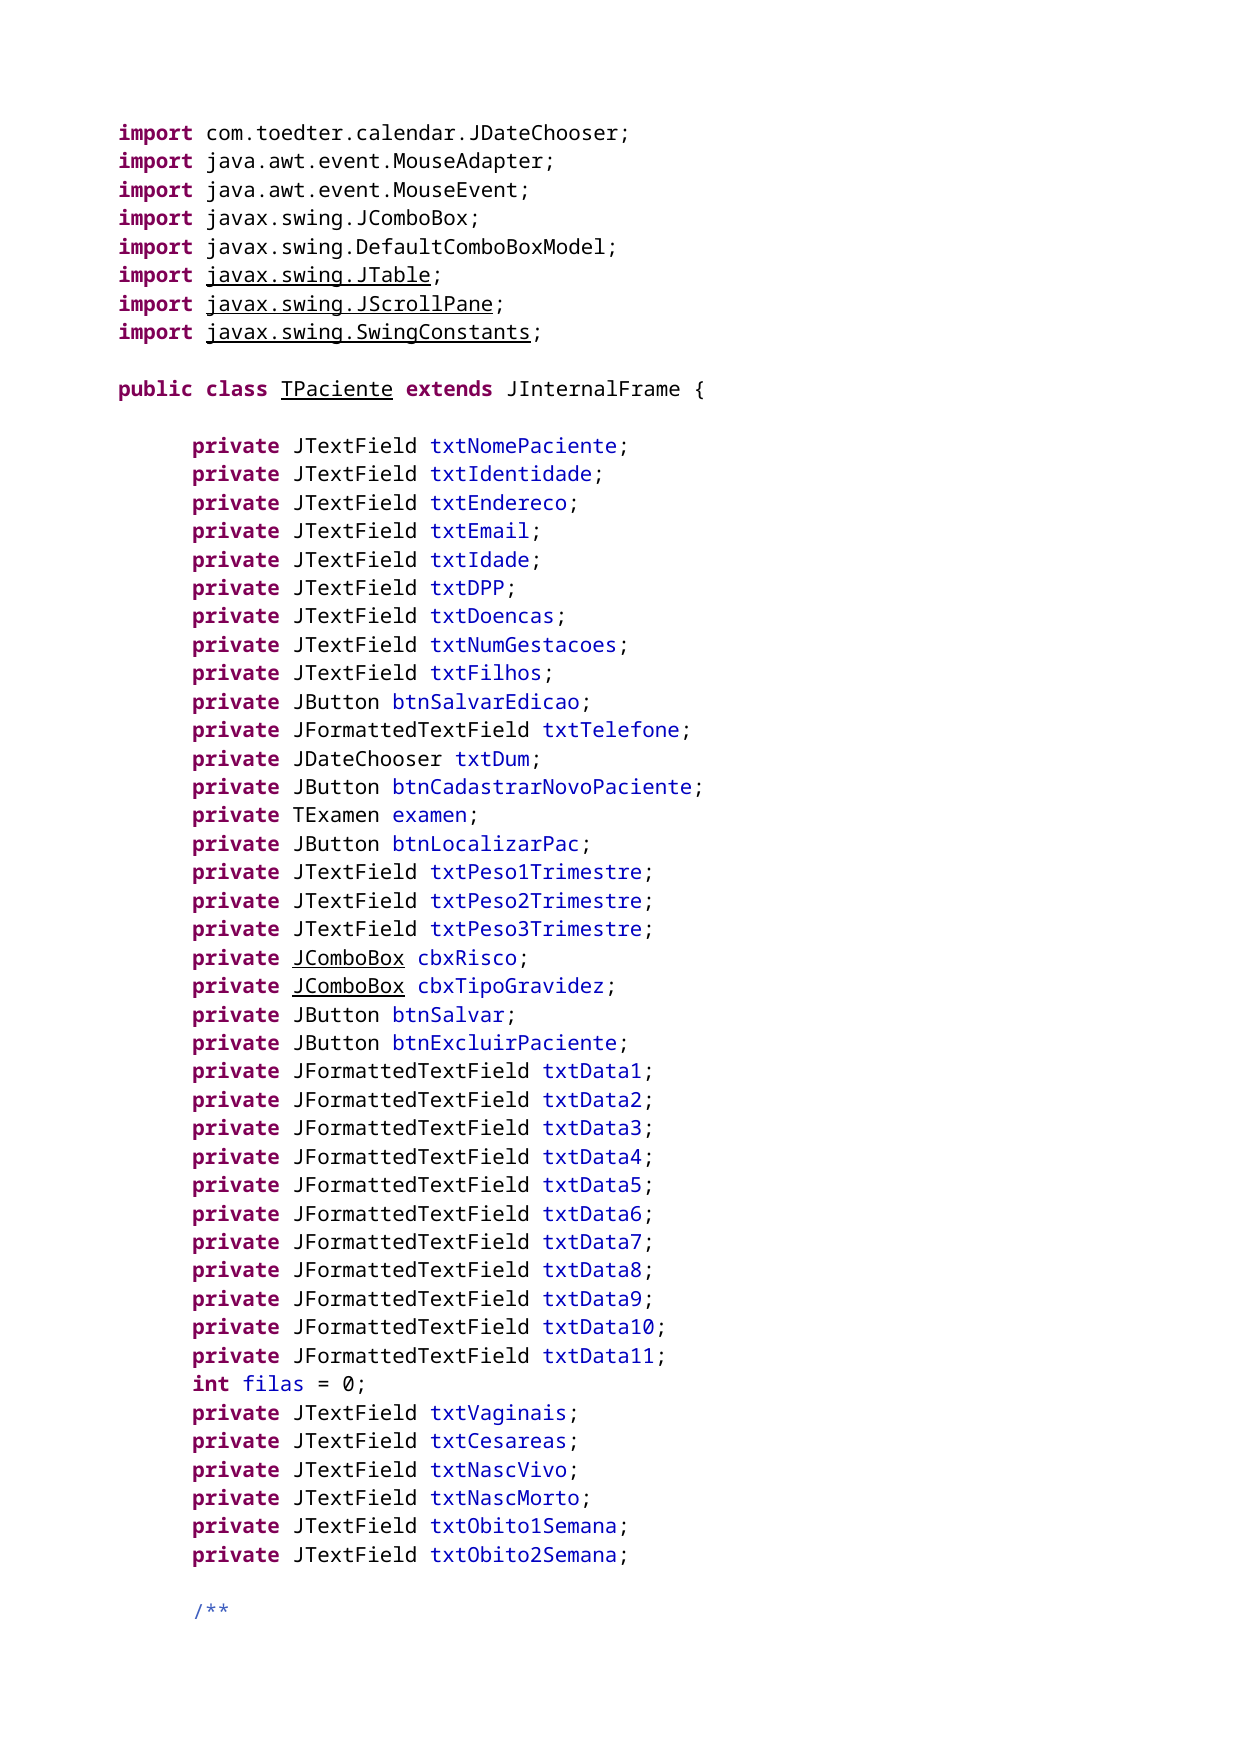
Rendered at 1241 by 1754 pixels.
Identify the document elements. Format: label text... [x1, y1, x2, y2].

text private JButton btnCadastrarNovoPaciente; [118, 772, 1122, 801]
text private JButton btnLocalizarPac; [118, 829, 1122, 857]
text private JFormattedTextField txtData11; [118, 1341, 1122, 1369]
text private JFormattedTextField txtData1; [118, 1057, 1122, 1085]
text private JTextField txtDoencas; [118, 602, 1122, 630]
text int filas = 0; [118, 1369, 1122, 1398]
text private JFormattedTextField txtData10; [118, 1312, 1122, 1341]
text public class TPaciente extends JInternalFrame { [118, 374, 1122, 402]
text private JFormattedTextField txtTelefone; [118, 715, 1122, 744]
text private JFormattedTextField txtData5; [118, 1170, 1122, 1199]
text import javax.swing.JTable; [118, 260, 1122, 289]
text private JTextField txtNascVivo; [118, 1455, 1122, 1483]
text import java.awt.event.MouseAdapter; [118, 147, 1122, 175]
text import com.toedter.calendar.JDateChooser; [118, 118, 1122, 147]
text private JTextField txtIdentidade; [118, 459, 1122, 488]
text private JFormattedTextField txtData2; [118, 1085, 1122, 1113]
text private JTextField txtObito1Semana; [118, 1512, 1122, 1540]
text private JFormattedTextField txtData7; [118, 1227, 1122, 1256]
text private JTextField txtFilhos; [118, 658, 1122, 687]
text private JComboBox cbxTipoGravidez; [118, 971, 1122, 1000]
text private JTextField txtCesareas; [118, 1426, 1122, 1455]
text private JTextField txtObito2Semana; [118, 1540, 1122, 1568]
text private JDateChooser txtDum; [118, 744, 1122, 772]
text private JFormattedTextField txtData9; [118, 1284, 1122, 1312]
text private JTextField txtEmail; [118, 516, 1122, 545]
text private JFormattedTextField txtData4; [118, 1142, 1122, 1170]
text private JTextField txtDPP; [118, 573, 1122, 602]
text private JTextField txtPeso1Trimestre; [118, 857, 1122, 886]
text private JTextField txtNomePaciente; [118, 431, 1122, 459]
text private TExamen examen; [118, 801, 1122, 829]
text private JFormattedTextField txtData8; [118, 1256, 1122, 1284]
text private JButton btnSalvarEdicao; [118, 687, 1122, 715]
text import javax.swing.DefaultComboBoxModel; [118, 232, 1122, 260]
text private JTextField txtIdade; [118, 545, 1122, 573]
text import javax.swing.SwingConstants; [118, 317, 1122, 346]
text import java.awt.event.MouseEvent; [118, 175, 1122, 203]
text private JComboBox cbxRisco; [118, 943, 1122, 971]
text private JButton btnExcluirPaciente; [118, 1028, 1122, 1057]
text import javax.swing.JComboBox; [118, 203, 1122, 232]
text private JTextField txtNumGestacoes; [118, 630, 1122, 658]
text private JTextField txtEndereco; [118, 488, 1122, 516]
text private JTextField txtNascMorto; [118, 1483, 1122, 1512]
text private JFormattedTextField txtData6; [118, 1199, 1122, 1227]
text private JTextField txtPeso3Trimestre; [118, 914, 1122, 943]
text private JButton btnSalvar; [118, 1000, 1122, 1028]
text private JFormattedTextField txtData3; [118, 1113, 1122, 1142]
text /** [118, 1597, 1122, 1625]
text import javax.swing.JScrollPane; [118, 289, 1122, 317]
text private JTextField txtPeso2Trimestre; [118, 886, 1122, 914]
text private JTextField txtVaginais; [118, 1398, 1122, 1426]
